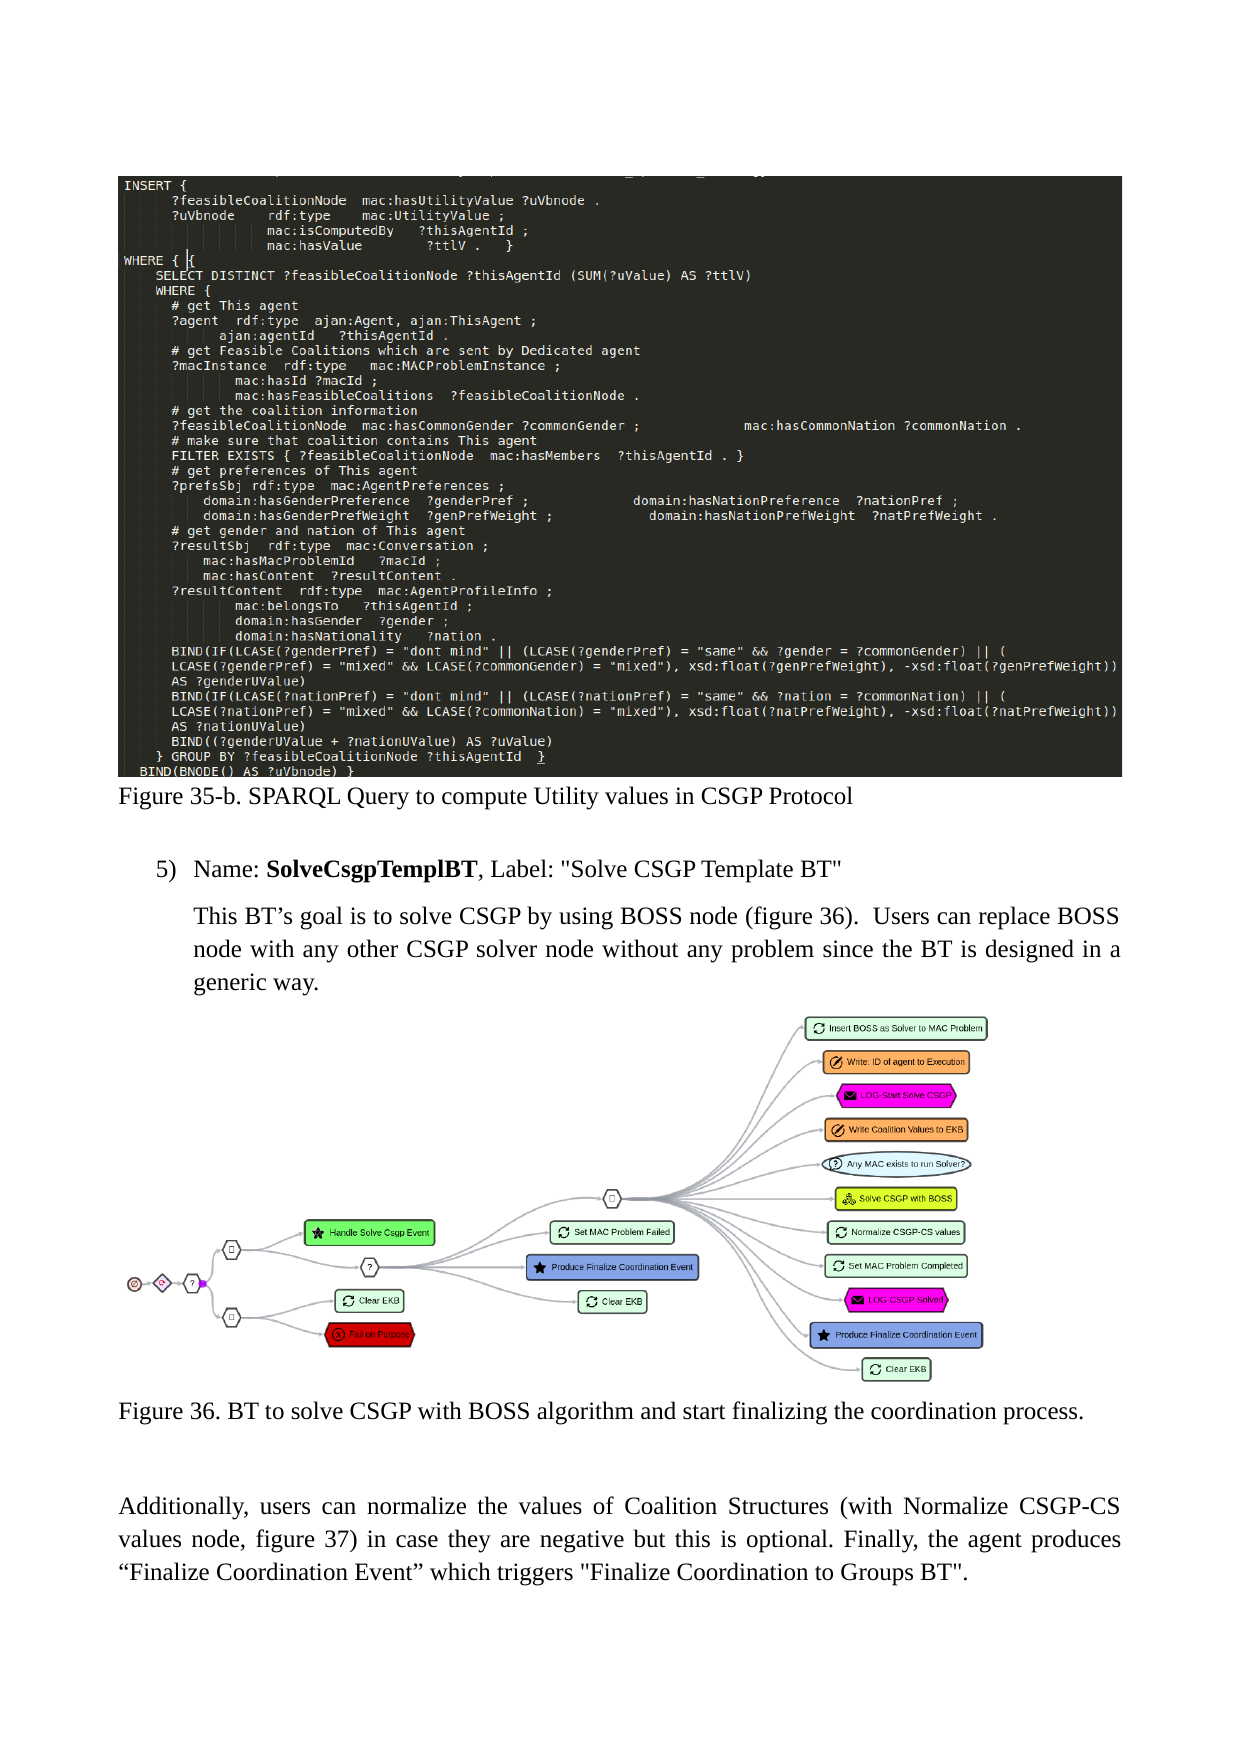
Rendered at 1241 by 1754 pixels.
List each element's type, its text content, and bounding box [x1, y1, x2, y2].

list Name: SolveCsgpTemplBT, Label: "Solve CSGP Template BT" [156, 854, 1122, 882]
text Additionally, users can normalize the values of Coalition Structures (with Normalize CSGP-CS values node, figure 37) in case they are negative but this is optional. Finally, the agent produces “Finalize Coordination Event” which triggers "Finalize Coordination to Groups BT". [118, 1491, 1122, 1586]
text Figure 36. BT to solve CSGP with BOSS algorithm and start finalizing the coordination process. [118, 1396, 1122, 1424]
picture [123, 1015, 998, 1389]
text Figure 35-b. SPARQL Query to compute Utility values in CSGP Protocol [118, 777, 1122, 810]
picture [118, 176, 1123, 777]
list This BT’s goal is to solve CSGP by using BOSS node (figure 36). Users can replace BOSS node with any other CSGP solver node without any problem since the BT is designed in a generic way. [156, 901, 1122, 996]
